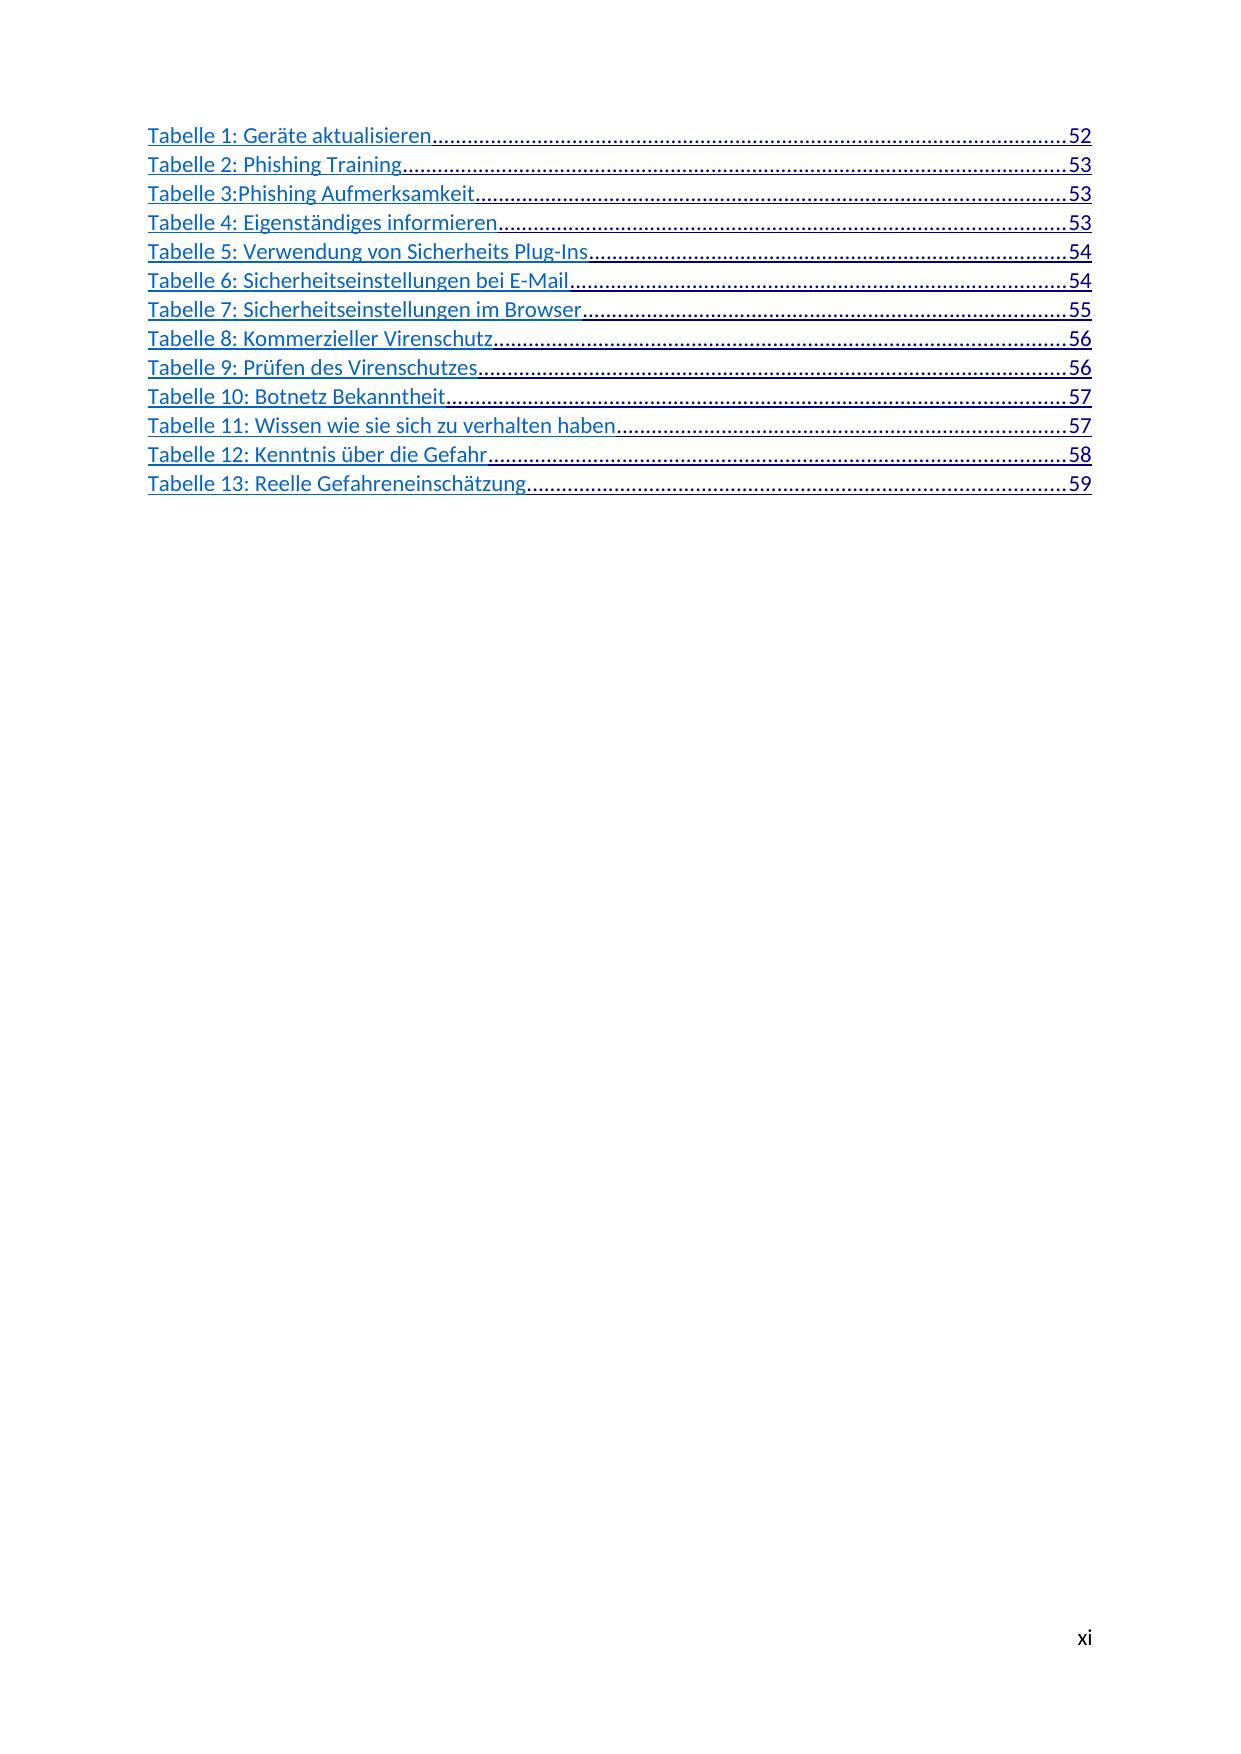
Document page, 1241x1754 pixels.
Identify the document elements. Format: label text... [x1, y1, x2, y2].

text Tabelle 8: Kommerzieller Virenschutz 56 [148, 324, 1093, 352]
text Tabelle 9: Prüfen des Virenschutzes 56 [148, 353, 1093, 381]
text Tabelle 11: Wissen wie sie sich zu verhalten haben 57 [148, 411, 1093, 439]
text Tabelle 10: Botnetz Bekanntheit 57 [148, 382, 1093, 410]
text Tabelle 7: Sicherheitseinstellungen im Browser 55 [148, 295, 1093, 323]
text Tabelle 13: Reelle Gefahreneinschätzung 59 [148, 469, 1093, 497]
text Tabelle 2: Phishing Training 53 [148, 150, 1093, 178]
text Tabelle 5: Verwendung von Sicherheits Plug-Ins 54 [148, 237, 1093, 265]
text Tabelle 3:Phishing Aufmerksamkeit 53 [148, 179, 1093, 207]
text Tabelle 4: Eigenständiges informieren 53 [148, 208, 1093, 236]
text Tabelle 1: Geräte aktualisieren 52 [148, 121, 1093, 149]
text Tabelle 6: Sicherheitseinstellungen bei E-Mail 54 [148, 266, 1093, 294]
text Tabelle 12: Kenntnis über die Gefahr 58 [148, 440, 1093, 468]
